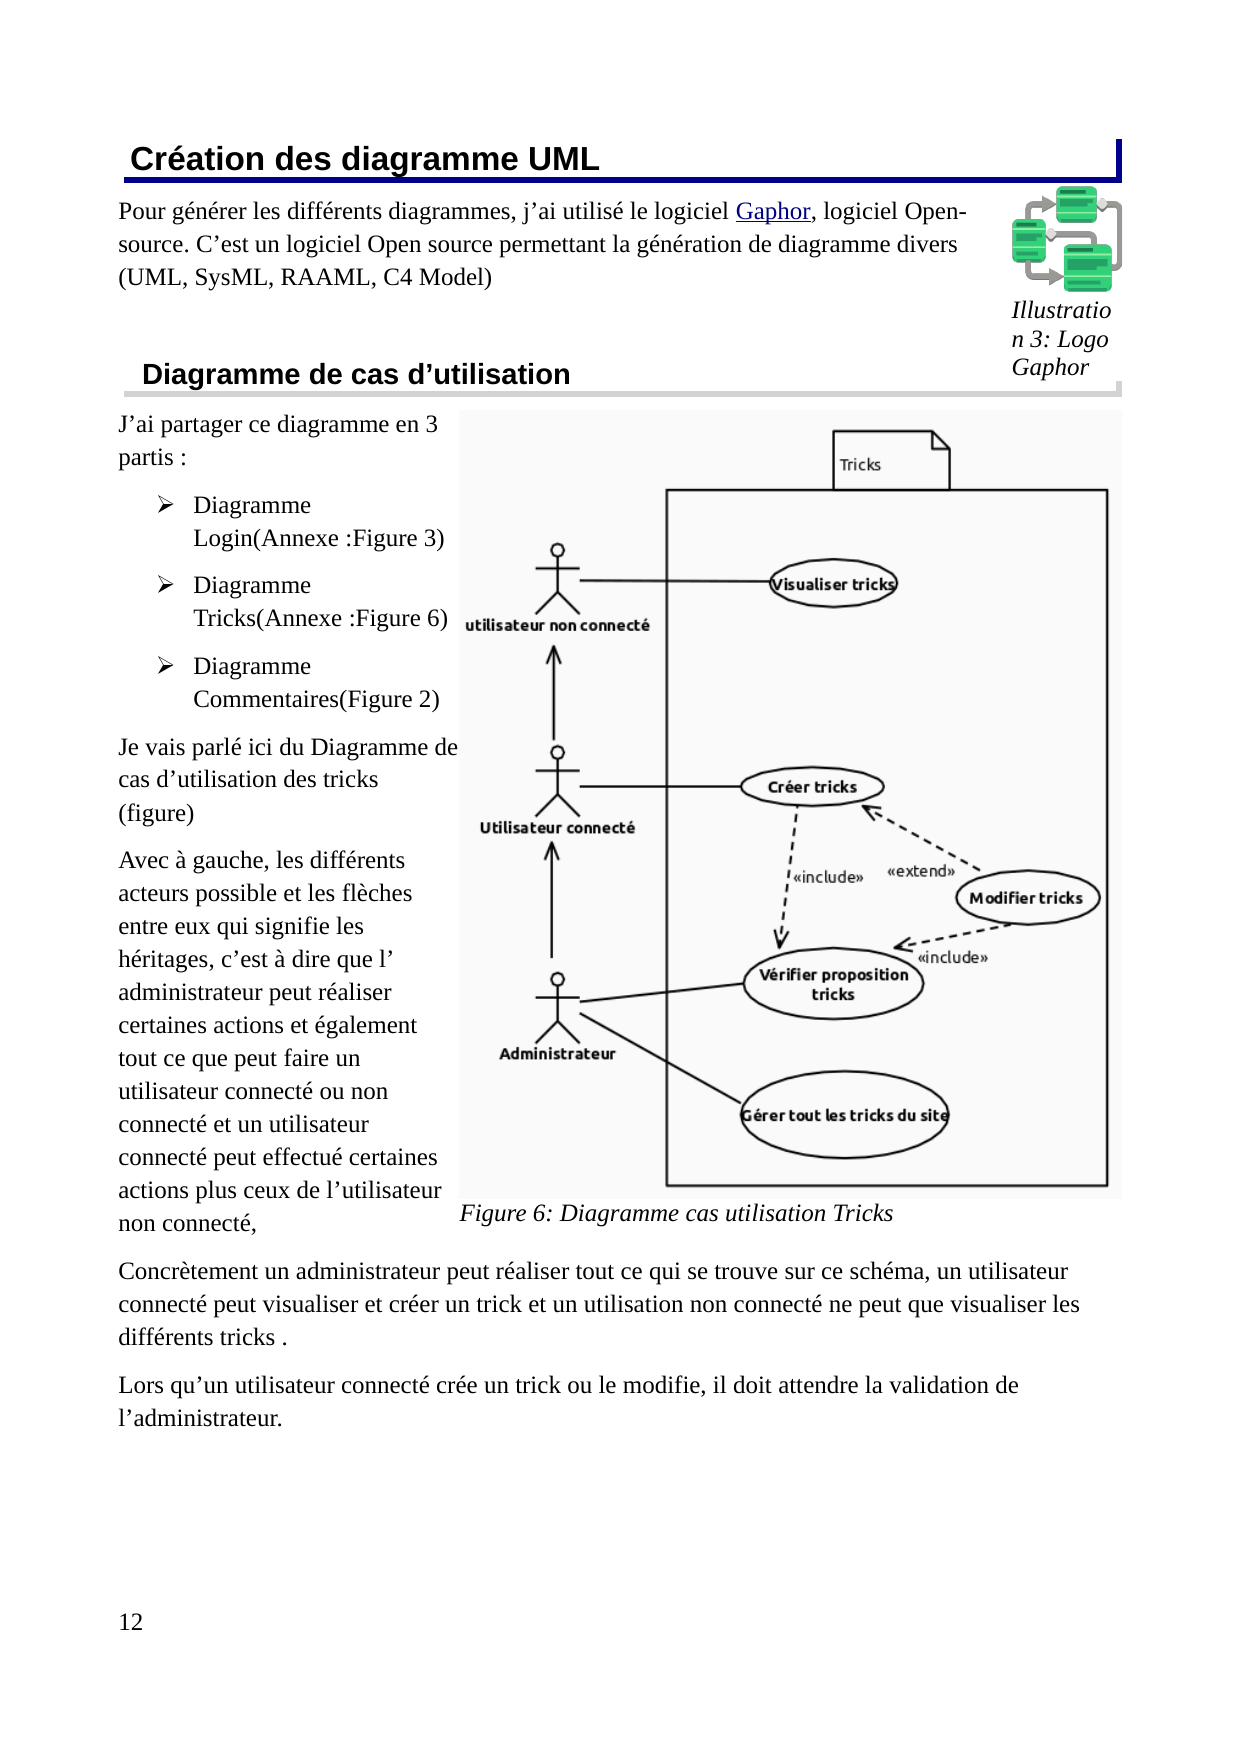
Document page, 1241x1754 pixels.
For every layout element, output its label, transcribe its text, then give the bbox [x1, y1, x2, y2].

text Je vais parlé ici du Diagramme de cas d’utilisation des tricks (figure) [118, 732, 459, 826]
text Illustration 3: Logo Gaphor [1011, 295, 1122, 381]
list Diagramme Login(Annexe :Figure 3) [156, 490, 459, 551]
text Concrètement un administrateur peut réaliser tout ce qui se trouve sur ce schéma, un utilisateur connecté peut visualiser et créer un trick et un utilisation non connecté ne peut que visualiser les différents tricks . [118, 1256, 1122, 1351]
subtitle Création des diagramme UML [118, 139, 1116, 177]
picture [1011, 184, 1123, 295]
text Pour générer les différents diagrammes, j’ai utilisé le logiciel Gaphor, logiciel Open-source. C’est un logiciel Open source permettant la génération de diagramme divers (UML, SysML, RAAML, C4 Model) [118, 196, 1011, 324]
text Figure 6: Diagramme cas utilisation Tricks [459, 1199, 1122, 1227]
text Lors qu’un utilisateur connecté crée un trick ou le modifie, il doit attendre la validation de l’administrateur. [118, 1370, 1122, 1431]
subtitle Diagramme de cas d’utilisation [118, 357, 1116, 391]
text Avec à gauche, les différents acteurs possible et les flèches entre eux qui signifie les héritages, c’est à dire que l’ administrateur peut réaliser certaines actions et également tout ce que peut faire un utilisateur connecté ou non connecté et un utilisateur connecté peut effectué certaines actions plus ceux de l’utilisateur non connecté, [118, 845, 1122, 1237]
text J’ai partager ce diagramme en 3 partis : [118, 398, 1122, 471]
list Diagramme Commentaires(Figure 2) [156, 651, 459, 713]
list Diagramme Tricks(Annexe :Figure 6) [156, 570, 459, 632]
picture [459, 410, 1123, 1199]
